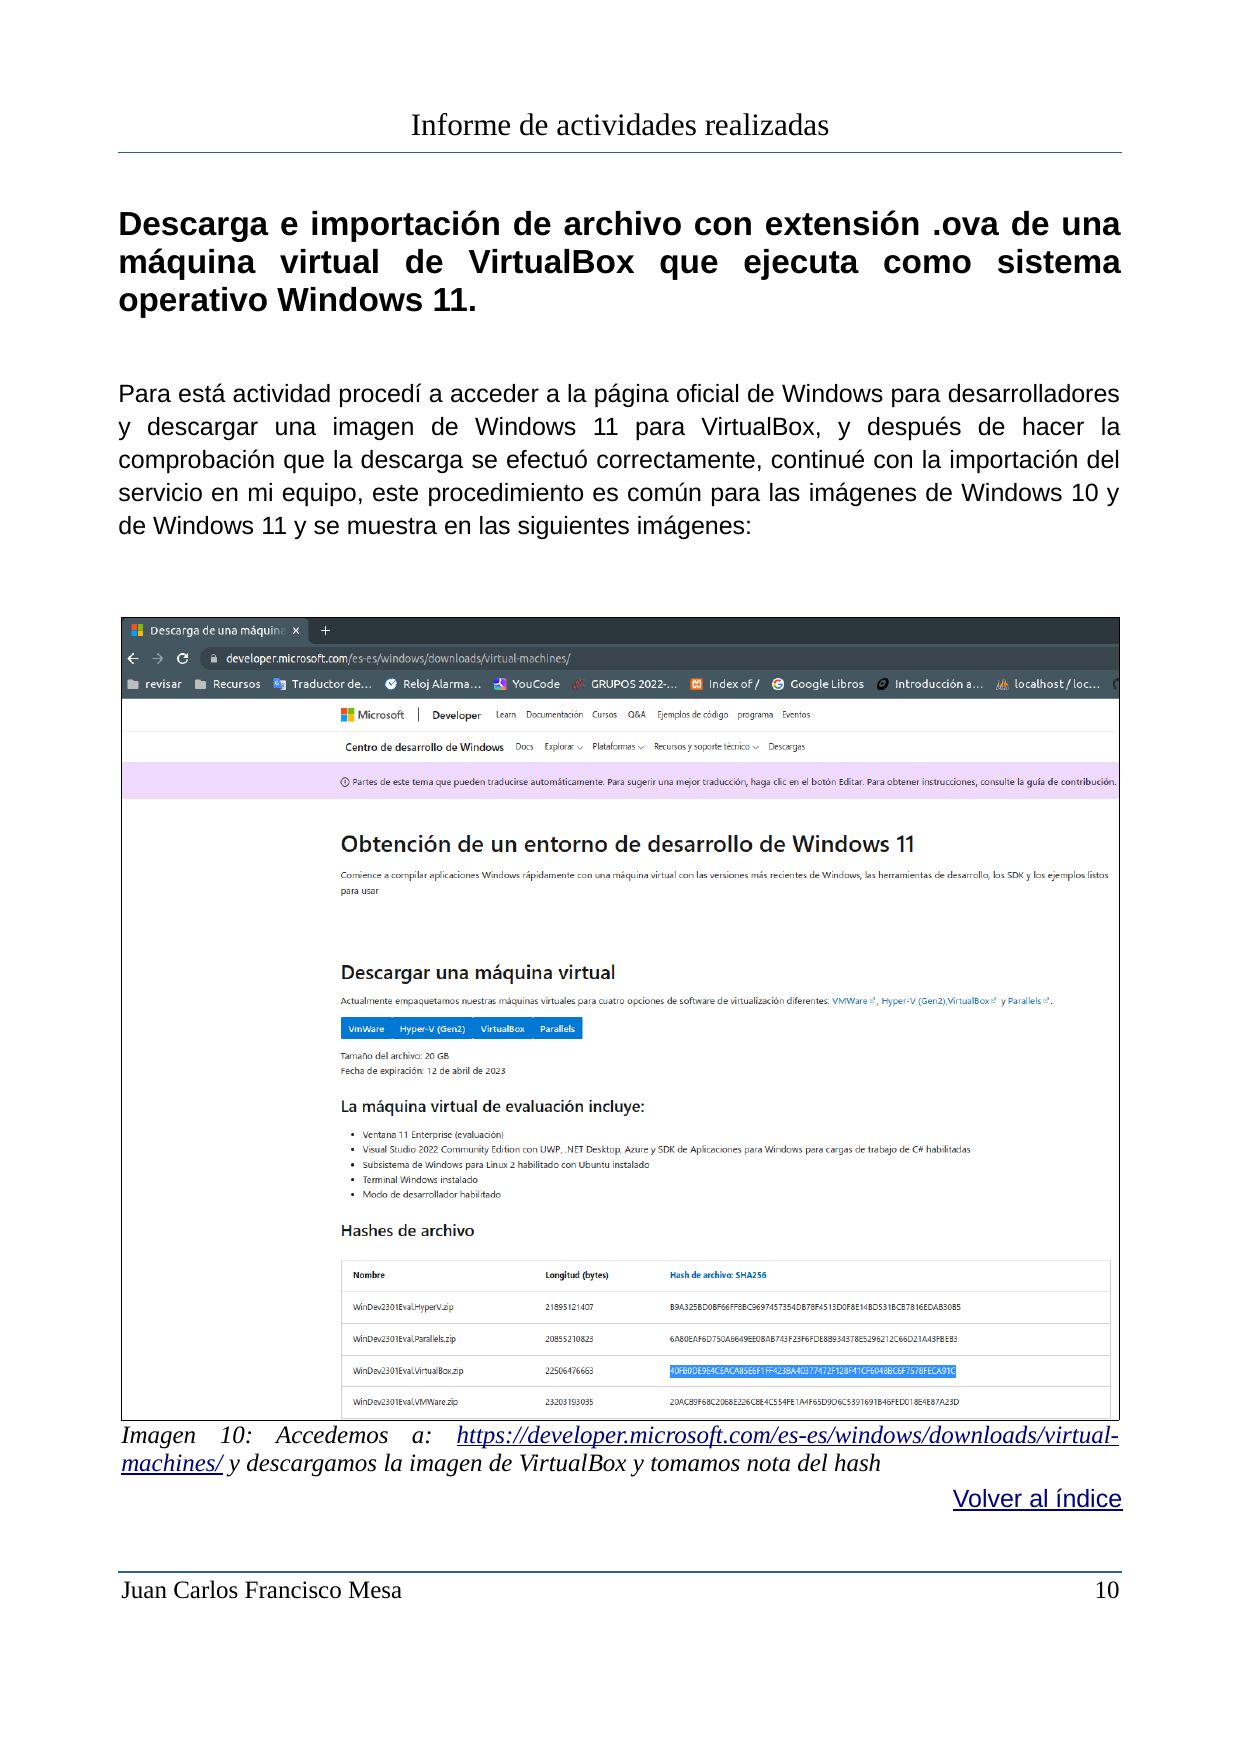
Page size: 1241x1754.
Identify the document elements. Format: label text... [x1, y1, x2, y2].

text Imagen 10: Accedemos a: https://developer.microsoft.com/es-es/windows/downloads/virtual-machines/ y descargamos la imagen de VirtualBox y tomamos nota del hash [121, 1421, 1119, 1477]
picture [122, 618, 1119, 1420]
subtitle Descarga e importación de archivo con extensión .ova de una máquina virtual de VirtualBox que ejecuta como sistema operativo Windows 11. [118, 204, 1122, 319]
text Volver al índice [118, 654, 1122, 1513]
text Para está actividad procedí a acceder a la página oficial de Windows para desarrolladores y descargar una imagen de Windows 11 para VirtualBox, y después de hacer la comprobación que la descarga se efectuó correctamente, continué con la importación del servicio en mi equipo, este procedimiento es común para las imágenes de Windows 10 y de Windows 11 y se muestra en las siguientes imágenes: [118, 379, 1122, 540]
